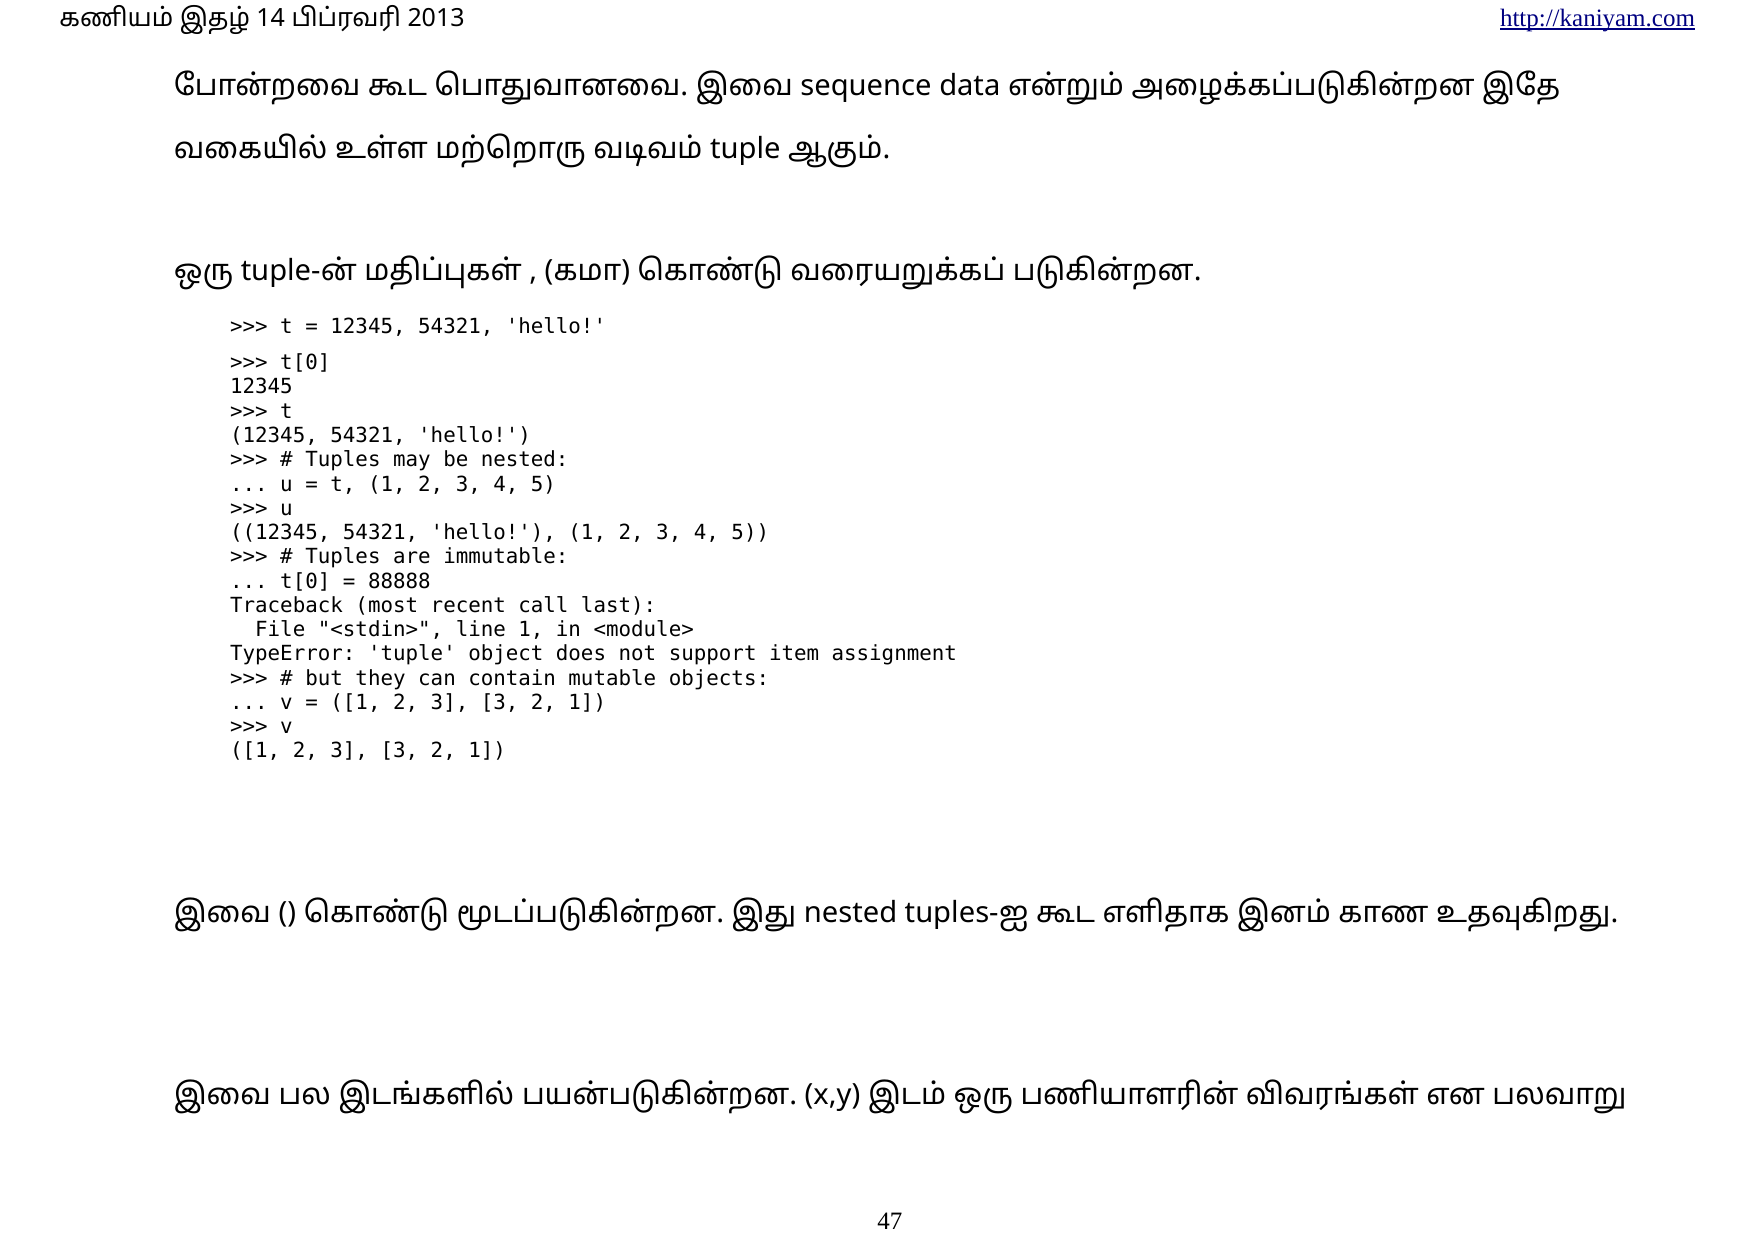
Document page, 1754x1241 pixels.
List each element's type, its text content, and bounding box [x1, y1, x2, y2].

text >>> t[0] [174, 350, 1695, 374]
text போன்றவை கூட பொதுவானவை. இவை sequence data என்றும் அழைக்கப்படுகின்றன இதே வகையில் உள்ள மற்றொரு வடிவம் tuple ஆகும். ஒரு tuple-ன் மதிப்புகள் , (கமா) கொண்டு வரையறுக்கப் படுகின்றன. [174, 64, 1695, 292]
text >>> # Tuples are immutable: [174, 544, 1695, 569]
text Traceback (most recent call last): [174, 593, 1695, 617]
text 12345 [174, 374, 1695, 399]
text >>> t = 12345, 54321, 'hello!' [174, 314, 1695, 338]
text >>> t [174, 399, 1695, 423]
text TypeError: 'tuple' object does not support item assignment [174, 641, 1695, 666]
text ([1, 2, 3], [3, 2, 1]) [174, 738, 1695, 763]
text File "<stdin>", line 1, in <module> [174, 617, 1695, 641]
text >>> v [174, 714, 1695, 738]
text ... u = t, (1, 2, 3, 4, 5) [174, 472, 1695, 496]
text ... v = ([1, 2, 3], [3, 2, 1]) [174, 690, 1695, 714]
text >>> # but they can contain mutable objects: [174, 666, 1695, 690]
text >>> # Tuples may be nested: [174, 447, 1695, 472]
text (12345, 54321, 'hello!') [174, 423, 1695, 447]
text ((12345, 54321, 'hello!'), (1, 2, 3, 4, 5)) [174, 520, 1695, 544]
text ... t[0] = 88888 [174, 569, 1695, 593]
text >>> u [174, 496, 1695, 520]
text இவை () கொண்டு மூடப்படுகின்றன. இது nested tuples-ஐ கூட எளிதாக இனம் காண உதவுகிறது. [174, 832, 1695, 994]
text இவை பல இடங்களில் பயன்படுகின்றன. (x,y) இடம் ஒரு பணியாளரின் விவரங்கள் என பலவாறு [174, 1014, 1695, 1116]
